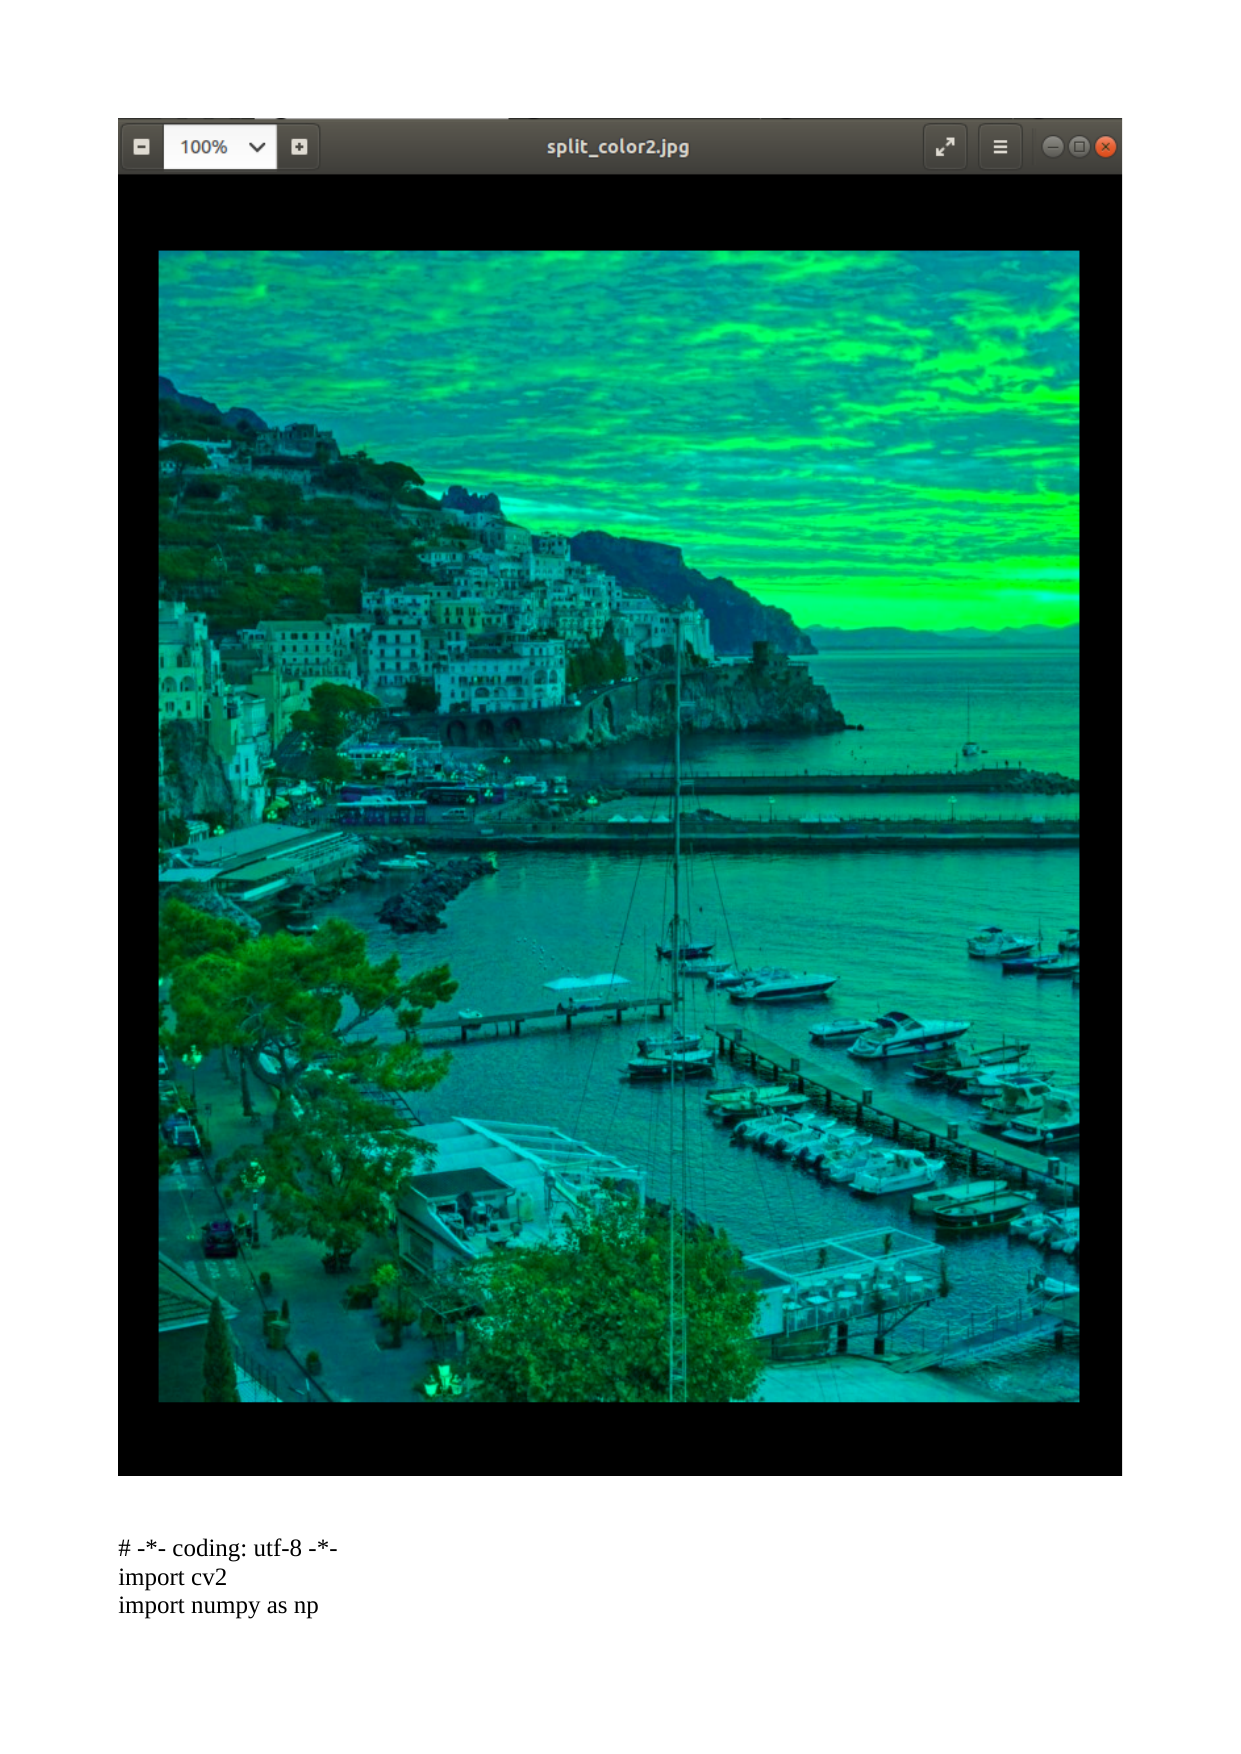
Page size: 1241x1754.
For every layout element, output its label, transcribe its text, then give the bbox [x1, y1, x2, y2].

text import numpy as np [118, 1591, 1122, 1619]
text # -*- coding: utf-8 -*- [118, 1533, 1122, 1562]
picture [118, 118, 1123, 1476]
text import cv2 [118, 1562, 1122, 1591]
